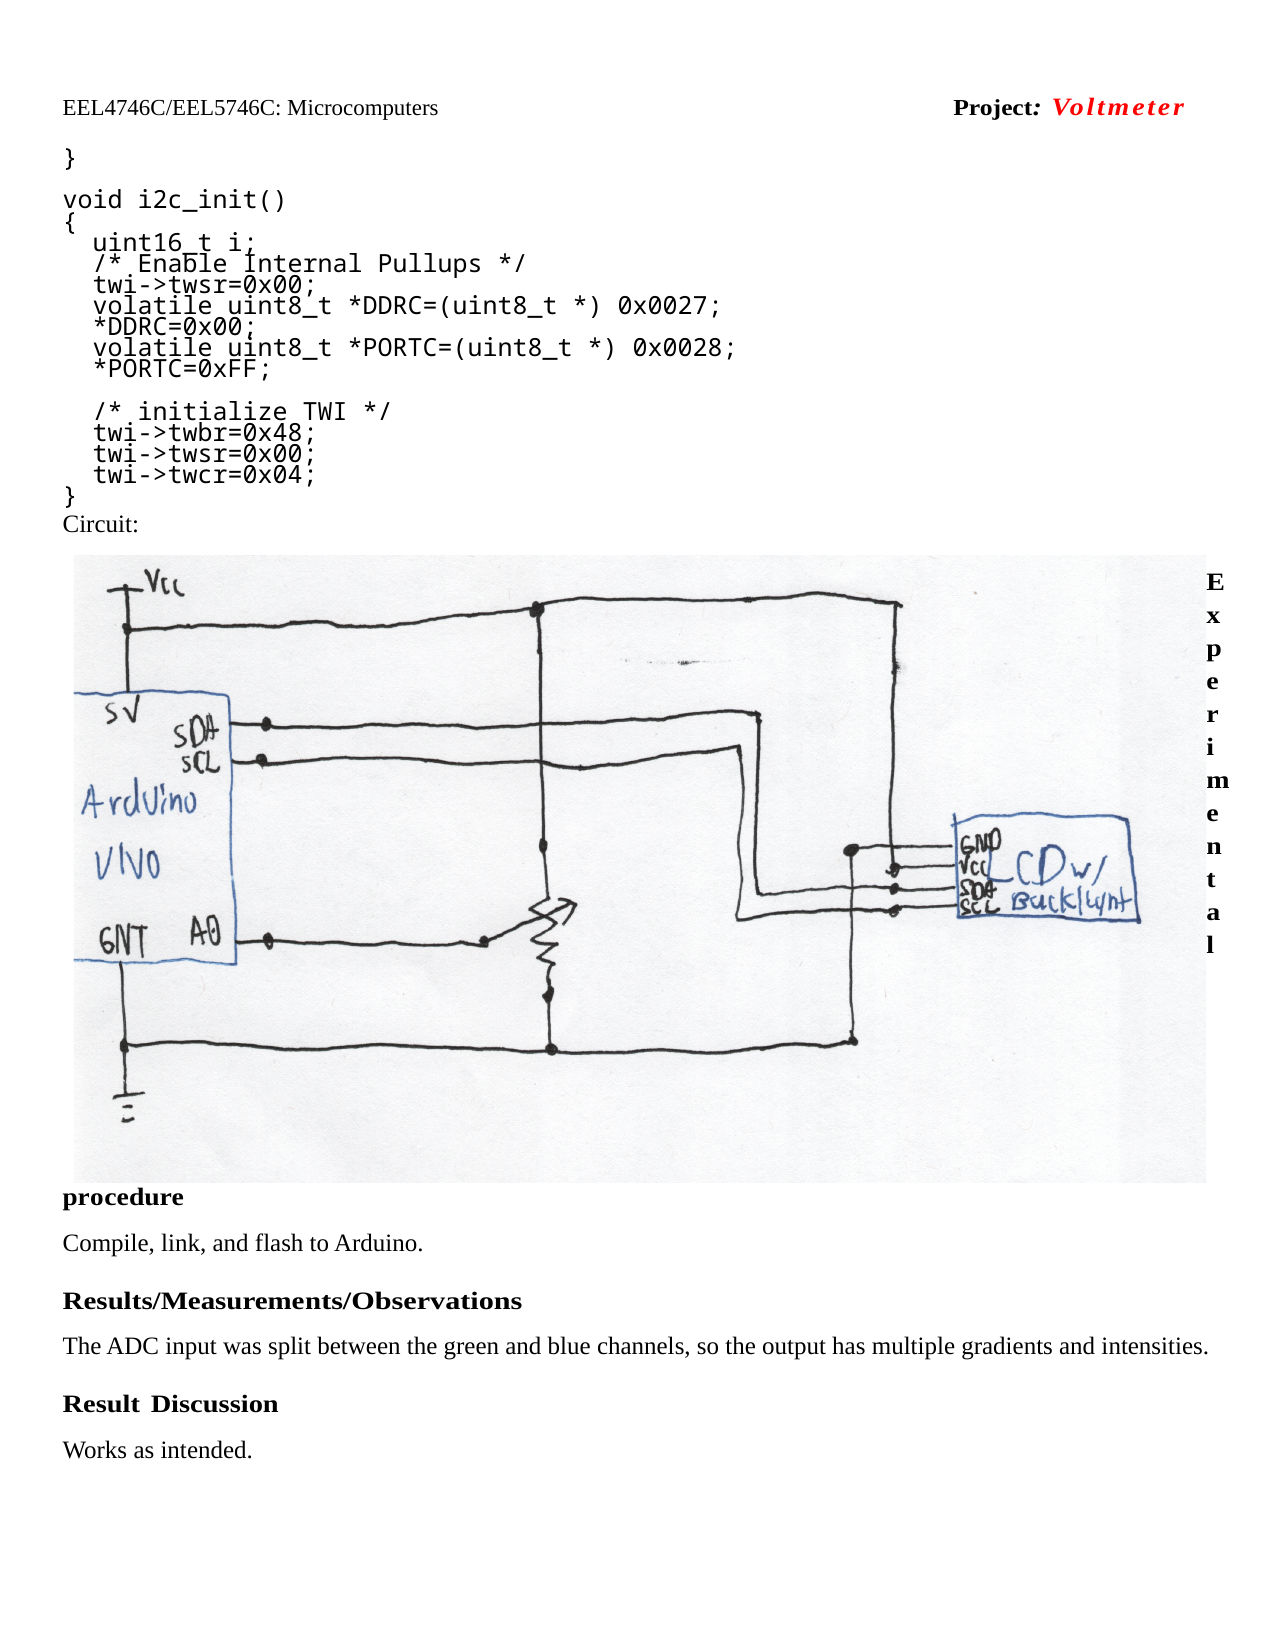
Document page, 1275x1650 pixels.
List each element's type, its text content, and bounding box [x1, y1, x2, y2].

text twi->twbr=0x48; [62, 424, 1212, 446]
text void i2c_init() [62, 192, 1212, 213]
text } [62, 149, 1212, 171]
subtitle Experimental procedure [62, 567, 1212, 1211]
text *DDRC=0x00; [62, 319, 1212, 340]
text twi->twsr=0x00; [62, 276, 1212, 298]
text Works as intended. [62, 1435, 1212, 1464]
text uint16_t i; [62, 234, 1212, 255]
text The ADC input was split between the green and blue channels, so the output has multiple gradients and intensities. [62, 1331, 1212, 1360]
text { [69, 213, 1212, 234]
text volatile uint8_t *DDRC=(uint8_t *) 0x0027; [62, 298, 1212, 319]
text twi->twsr=0x00; [62, 446, 1212, 467]
text Compile, link, and flash to Arduino. [62, 1228, 1212, 1257]
text { [62, 213, 71, 234]
text /* Enable Internal Pullups */ [62, 255, 1212, 276]
text Circuit: [62, 509, 1212, 538]
picture [73, 555, 1207, 1150]
subtitle Results/Measurements/Observations [62, 1286, 1212, 1314]
text *PORTC=0xFF; [62, 361, 1212, 382]
text /* initialize TWI */ [62, 403, 1212, 424]
text volatile uint8_t *PORTC=(uint8_t *) 0x0028; [62, 340, 1212, 361]
text } [62, 488, 1212, 509]
text twi->twcr=0x04; [62, 467, 1212, 488]
subtitle Result Discussion [62, 1389, 1212, 1418]
